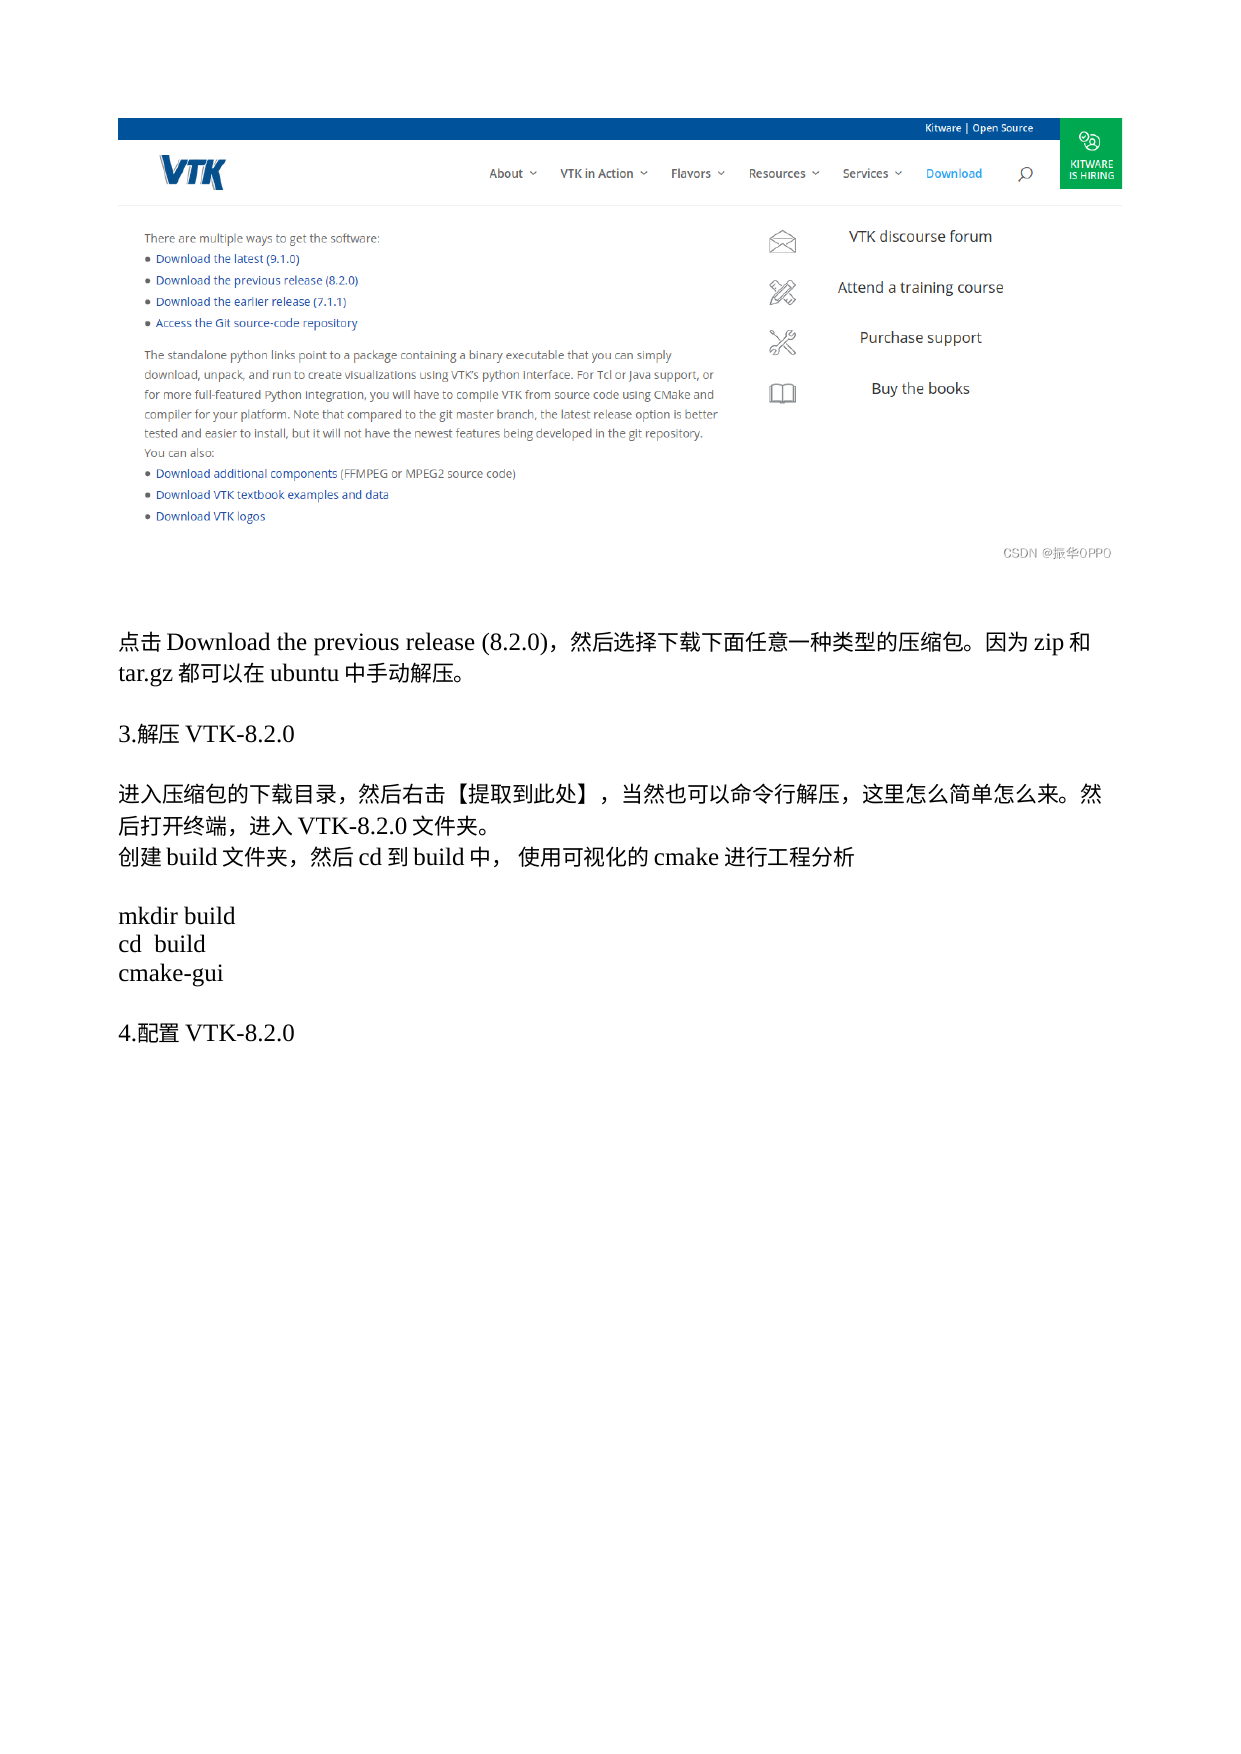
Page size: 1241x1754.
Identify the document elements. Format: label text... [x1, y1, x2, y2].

text 3.解压VTK-8.2.0 [118, 717, 1122, 748]
text mkdir build [118, 901, 1122, 929]
picture [118, 118, 1123, 567]
text cmake-gui [118, 958, 1122, 987]
text 4.配置VTK-8.2.0 [118, 1016, 1122, 1047]
text 点击Download the previous release (8.2.0)，然后选择下载下面任意一种类型的压缩包。因为zip和tar.gz都可以在ubuntu中手动解压。 [118, 624, 1122, 688]
text 进入压缩包的下载目录，然后右击【提取到此处】，当然也可以命令行解压，这里怎么简单怎么来。然后打开终端，进入VTK-8.2.0文件夹。 [118, 777, 1122, 840]
text 创建build文件夹，然后cd到build中， 使用可视化的cmake进行工程分析 [118, 840, 1122, 872]
text cd build [118, 929, 1122, 958]
